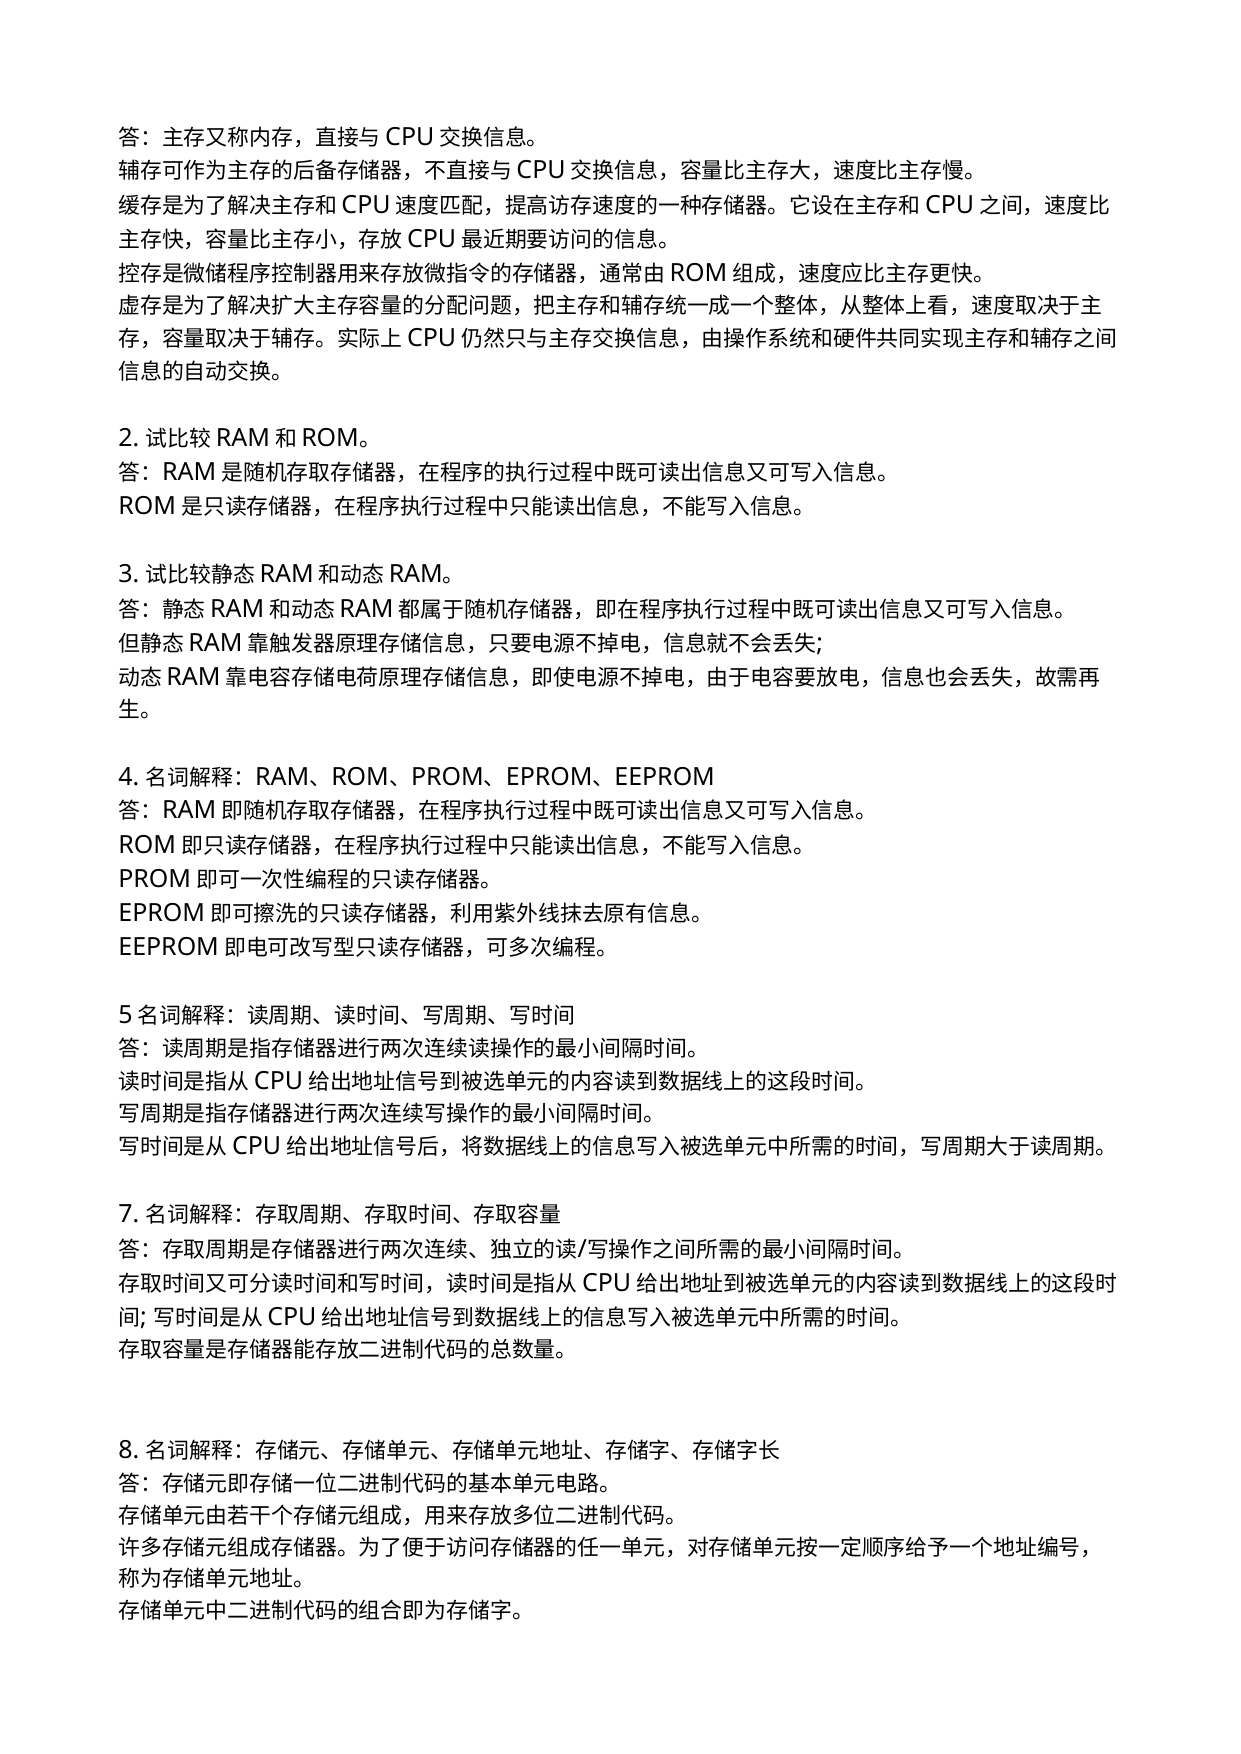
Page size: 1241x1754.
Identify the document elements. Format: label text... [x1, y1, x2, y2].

text 7. 名词解释：存取周期、存取时间、存取容量 [118, 1196, 1122, 1230]
text 答：RAM即随机存取存储器，在程序执行过程中既可读出信息又可写入信息。 [118, 792, 1122, 826]
text EEPROM即电可改写型只读存储器，可多次编程。 [118, 928, 1122, 962]
text 写周期是指存储器进行两次连续写操作的最小间隔时间。 [118, 1096, 1122, 1128]
text 3. 试比较静态RAM和动态RAM。 [118, 556, 1122, 590]
text 辅存可作为主存的后备存储器，不直接与CPU交换信息，容量比主存大，速度比主存慢。 [118, 152, 1122, 186]
text 答：RAM是随机存取存储器，在程序的执行过程中既可读出信息又可写入信息。 [118, 454, 1122, 488]
text 答：存储元即存储一位二进制代码的基本单元电路。 [118, 1466, 1122, 1498]
text 但静态RAM靠触发器原理存储信息，只要电源不掉电，信息就不会丢失; [118, 624, 1122, 658]
text 4. 名词解释：RAM、ROM、PROM、EPROM、EEPROM [118, 758, 1122, 792]
text 存取时间又可分读时间和写时间，读时间是指从CPU给出地址到被选单元的内容读到数据线上的这段时间; 写时间是从CPU给出地址信号到数据线上的信息写入被选单元中所需的时间。 [118, 1264, 1122, 1332]
text 存取容量是存储器能存放二进制代码的总数量。 [118, 1332, 1122, 1364]
text 存储单元中二进制代码的组合即为存储字。 [118, 1593, 1122, 1624]
text 2. 试比较RAM和ROM。 [118, 420, 1122, 454]
text 答：静态RAM和动态RAM都属于随机存储器，即在程序执行过程中既可读出信息又可写入信息。 [118, 590, 1122, 624]
text ROM即只读存储器，在程序执行过程中只能读出信息，不能写入信息。 [118, 826, 1122, 860]
text EPROM即可擦洗的只读存储器，利用紫外线抹去原有信息。 [118, 894, 1122, 928]
text 答：存取周期是存储器进行两次连续、独立的读/写操作之间所需的最小间隔时间。 [118, 1230, 1122, 1264]
text 5名词解释：读周期、读时间、写周期、写时间 [118, 997, 1122, 1031]
text 写时间是从CPU给出地址信号后，将数据线上的信息写入被选单元中所需的时间，写周期大于读周期。 [118, 1128, 1122, 1162]
text 8. 名词解释：存储元、存储单元、存储单元地址、存储字、存储字长 [118, 1432, 1122, 1466]
text ROM是只读存储器，在程序执行过程中只能读出信息，不能写入信息。 [118, 488, 1122, 522]
text 答：主存又称内存，直接与CPU交换信息。 [118, 118, 1122, 152]
text 存储单元由若干个存储元组成，用来存放多位二进制代码。 [118, 1498, 1122, 1529]
text PROM即可一次性编程的只读存储器。 [118, 860, 1122, 894]
text 答：读周期是指存储器进行两次连续读操作的最小间隔时间。 [118, 1031, 1122, 1062]
text 控存是微储程序控制器用来存放微指令的存储器，通常由ROM组成，速度应比主存更快。 [118, 254, 1122, 288]
text 动态RAM靠电容存储电荷原理存储信息，即使电源不掉电，由于电容要放电，信息也会丢失，故需再生。 [118, 658, 1122, 724]
text 读时间是指从CPU给出地址信号到被选单元的内容读到数据线上的这段时间。 [118, 1062, 1122, 1096]
text 虚存是为了解决扩大主存容量的分配问题，把主存和辅存统一成一个整体，从整体上看，速度取决于主存，容量取决于辅存。实际上CPU仍然只与主存交换信息，由操作系统和硬件共同实现主存和辅存之间信息的自动交换。 [118, 288, 1122, 386]
text 缓存是为了解决主存和CPU速度匹配，提高访存速度的一种存储器。它设在主存和CPU之间，速度比主存快，容量比主存小，存放CPU最近期要访问的信息。 [118, 186, 1122, 254]
text 许多存储元组成存储器。为了便于访问存储器的任一单元，对存储单元按一定顺序给予一个地址编号，称为存储单元地址。 [118, 1529, 1122, 1593]
